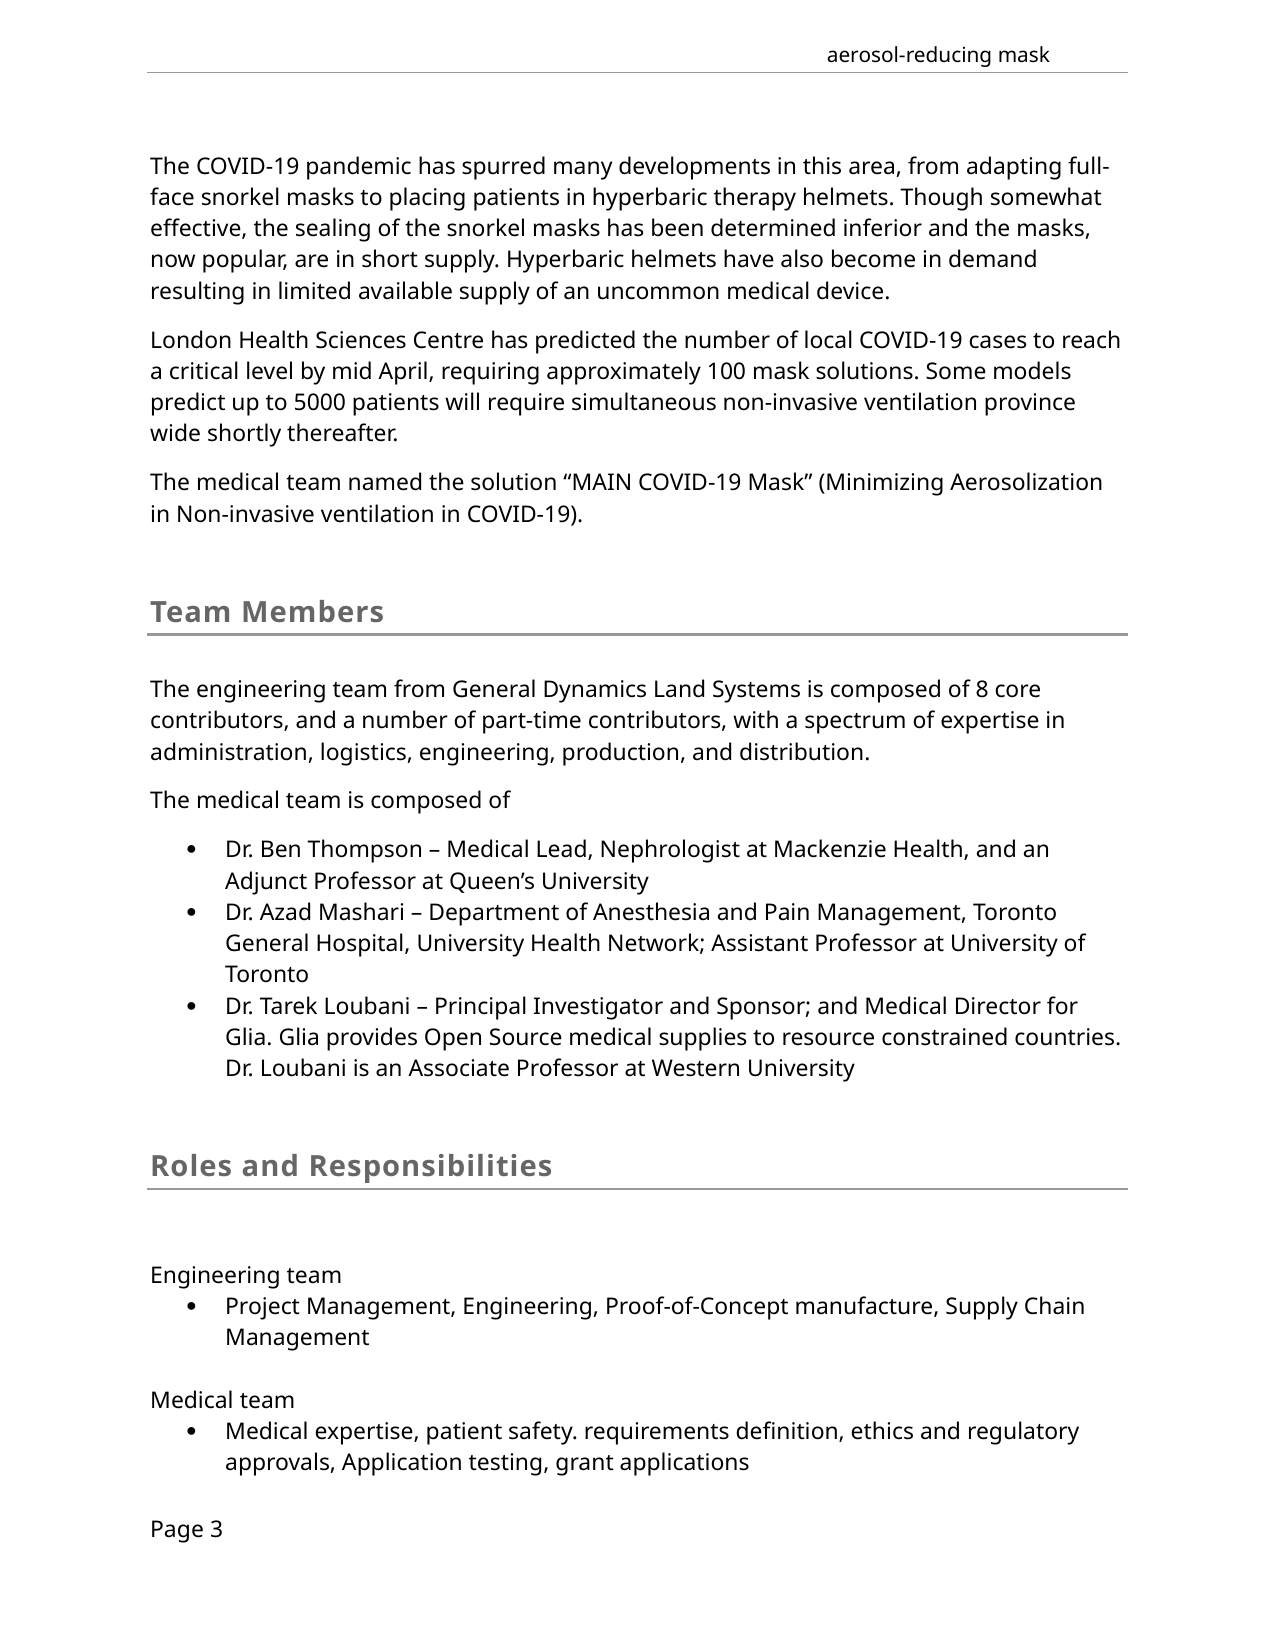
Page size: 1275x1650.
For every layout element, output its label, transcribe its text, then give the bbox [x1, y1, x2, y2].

list Dr. Tarek Loubani – Principal Investigator and Sponsor; and Medical Director for Glia. Glia provides Open Source medical supplies to resource constrained countries. Dr. Loubani is an Associate Professor at Western University [187, 990, 1125, 1083]
text The COVID-19 pandemic has spurred many developments in this area, from adapting full-face snorkel masks to placing patients in hyperbaric therapy helmets. Though somewhat effective, the sealing of the snorkel masks has been determined inferior and the masks, now popular, are in short supply. Hyperbaric helmets have also become in demand resulting in limited available supply of an uncommon medical device. [150, 150, 1125, 306]
text The medical team named the solution “MAIN COVID-19 Mask” (Minimizing Aerosolization in Non-invasive ventilation in COVID-19). [150, 466, 1125, 529]
list Engineering team [150, 1259, 1125, 1290]
list Medical expertise, patient safety. requirements definition, ethics and regulatory approvals, Application testing, grant applications [187, 1415, 1125, 1478]
text The medical team is composed of [150, 784, 1125, 816]
text London Health Sciences Centre has predicted the number of local COVID-19 cases to reach a critical level by mid April, requiring approximately 100 mask solutions. Some models predict up to 5000 patients will require simultaneous non-invasive ventilation province wide shortly thereafter. [150, 324, 1125, 449]
subtitle Team Members [147, 588, 1128, 633]
list Dr. Ben Thompson – Medical Lead, Nephrologist at Mackenzie Health, and an Adjunct Professor at Queen’s University [187, 833, 1125, 896]
list Dr. Azad Mashari – Department of Anesthesia and Pain Management, Toronto General Hospital, University Health Network; Assistant Professor at University of Toronto [187, 896, 1125, 990]
list Project Management, Engineering, Proof-of-Concept manufacture, Supply Chain Management [187, 1290, 1125, 1353]
subtitle Roles and Responsibilities [147, 1142, 1128, 1188]
list Medical team [150, 1384, 1125, 1415]
text The engineering team from General Dynamics Land Systems is composed of 8 core contributors, and a number of part-time contributors, with a spectrum of expertise in administration, logistics, engineering, production, and distribution. [150, 673, 1125, 767]
